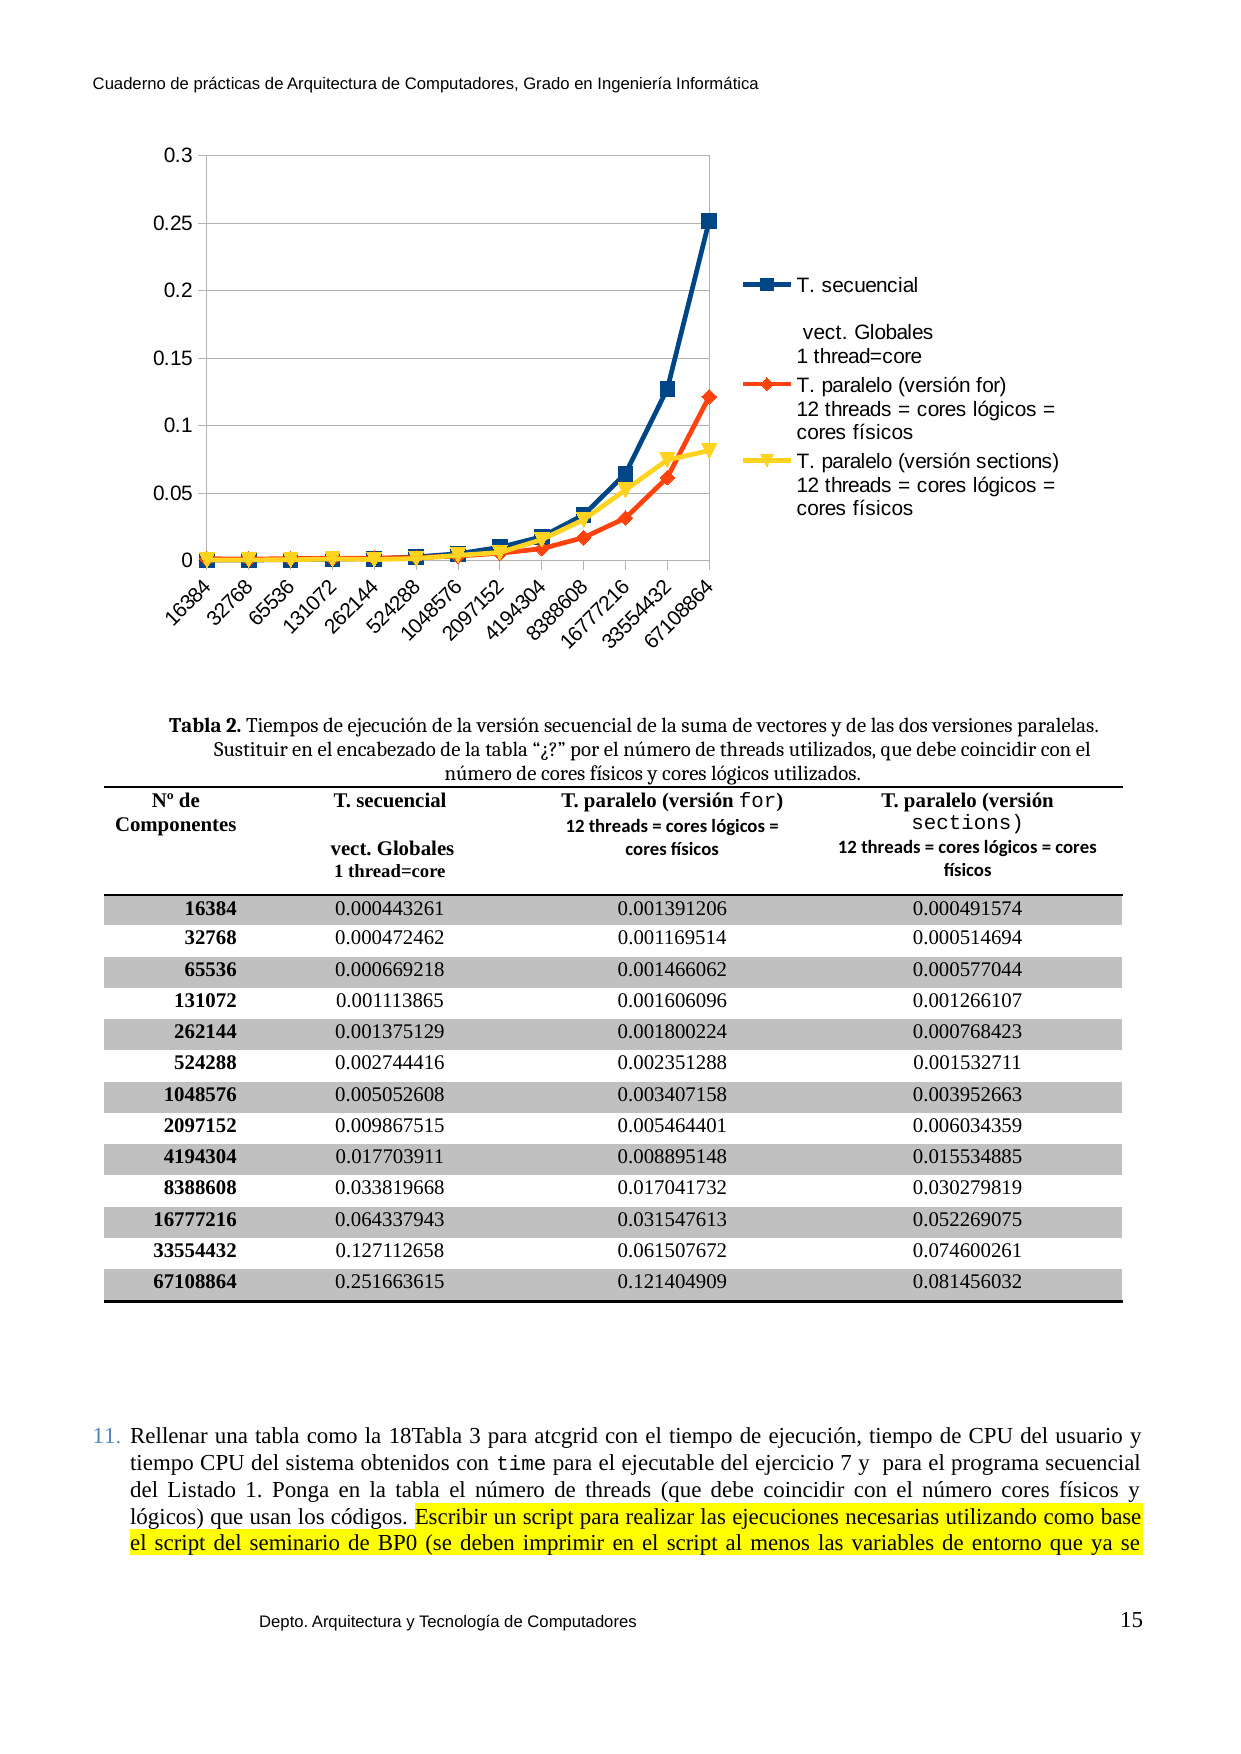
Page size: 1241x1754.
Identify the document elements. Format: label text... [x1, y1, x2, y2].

table_cell 0.030279819 [812, 1175, 1122, 1207]
table_cell 262144 [104, 1019, 248, 1050]
table_header T. secuencial vect. Globales 1 thread=core [248, 788, 532, 894]
table_cell 0.001375129 [248, 1019, 532, 1050]
table_cell 0.002351288 [532, 1050, 812, 1082]
table_cell 0.001466062 [532, 957, 812, 988]
table_cell 0.017041732 [532, 1175, 812, 1207]
table_cell 0.000491574 [812, 896, 1122, 925]
table_cell 0.002744416 [248, 1050, 532, 1082]
table_cell 0.003407158 [532, 1082, 812, 1113]
table_cell 0.001266107 [812, 988, 1122, 1019]
table_cell 16777216 [104, 1207, 248, 1238]
table_cell 0.251663615 [248, 1269, 532, 1300]
table_cell 33554432 [104, 1238, 248, 1269]
table_cell 0.003952663 [812, 1082, 1122, 1113]
table_cell 0.001169514 [532, 925, 812, 957]
table_cell 0.031547613 [532, 1207, 812, 1238]
table_cell 4194304 [104, 1144, 248, 1175]
table_cell 524288 [104, 1050, 248, 1082]
table_cell 0.052269075 [812, 1207, 1122, 1238]
table_cell 32768 [104, 925, 248, 957]
table_cell 0.061507672 [532, 1238, 812, 1269]
table_header T. paralelo (versión for) 12 threads = cores lógicos = cores físicos [532, 788, 812, 894]
table_cell 0.000768423 [812, 1019, 1122, 1050]
table_cell 0.006034359 [812, 1113, 1122, 1144]
table_cell 0.064337943 [248, 1207, 532, 1238]
table_cell 0.127112658 [248, 1238, 532, 1269]
table_cell 0.005052608 [248, 1082, 532, 1113]
table_cell 131072 [104, 988, 248, 1019]
table_cell 0.001606096 [532, 988, 812, 1019]
table_cell 0.000669218 [248, 957, 532, 988]
table_cell 1048576 [104, 1082, 248, 1113]
table_cell 0.015534885 [812, 1144, 1122, 1175]
table_cell 0.009867515 [248, 1113, 532, 1144]
table_cell 0.081456032 [812, 1269, 1122, 1300]
table_cell 0.017703911 [248, 1144, 532, 1175]
table_cell 0.001113865 [248, 988, 532, 1019]
table_cell 0.001532711 [812, 1050, 1122, 1082]
table_cell 0.008895148 [532, 1144, 812, 1175]
table_cell 0.001800224 [532, 1019, 812, 1050]
table_cell 65536 [104, 957, 248, 988]
table_cell [92, 786, 104, 1302]
table_cell 0.000577044 [812, 957, 1122, 988]
table_cell 2097152 [104, 1113, 248, 1144]
table_cell 0.005464401 [532, 1113, 812, 1144]
table_cell 0.033819668 [248, 1175, 532, 1207]
table_cell 67108864 [104, 1269, 248, 1300]
table_cell 0.000514694 [812, 925, 1122, 957]
list Rellenar una tabla como la 18Tabla 3 para atcgrid con el tiempo de ejecución, tiempo de CPU del usuario y tiempo CPU del sistema obtenidos con time para el ejecutable del ejercicio 7 y para el programa secuencial del Listado 1. Ponga en la tabla el número de threads (que debe coincidir con el número cores físicos y lógicos) que usan los códigos. Escribir un script para realizar las ejecuciones necesarias utilizando como base el script del seminario de BP0 (se deben imprimir en el script al menos las variables de entorno que ya se [92, 1422, 1143, 1555]
table_header T. paralelo (versión sections) 12 threads = cores lógicos = cores físicos [812, 788, 1122, 894]
table_cell 0.000472462 [248, 925, 532, 957]
table_header Nº de Componentes [104, 788, 248, 894]
table_cell 0.001391206 [532, 896, 812, 925]
table_cell 0.000443261 [248, 896, 532, 925]
table_cell 8388608 [104, 1175, 248, 1207]
table_cell 16384 [104, 896, 248, 925]
table_header Tabla 2. Tiempos de ejecución de la versión secuencial de la suma de vectores y de las dos versiones paralelas. Sustituir en el encabezado de la tabla “¿?” por el número de threads utilizados, que debe coincidir con el número de cores físicos y cores lógicos utilizados. [92, 689, 1124, 786]
table_cell 0.121404909 [532, 1269, 812, 1300]
table_cell 0.074600261 [812, 1238, 1122, 1269]
